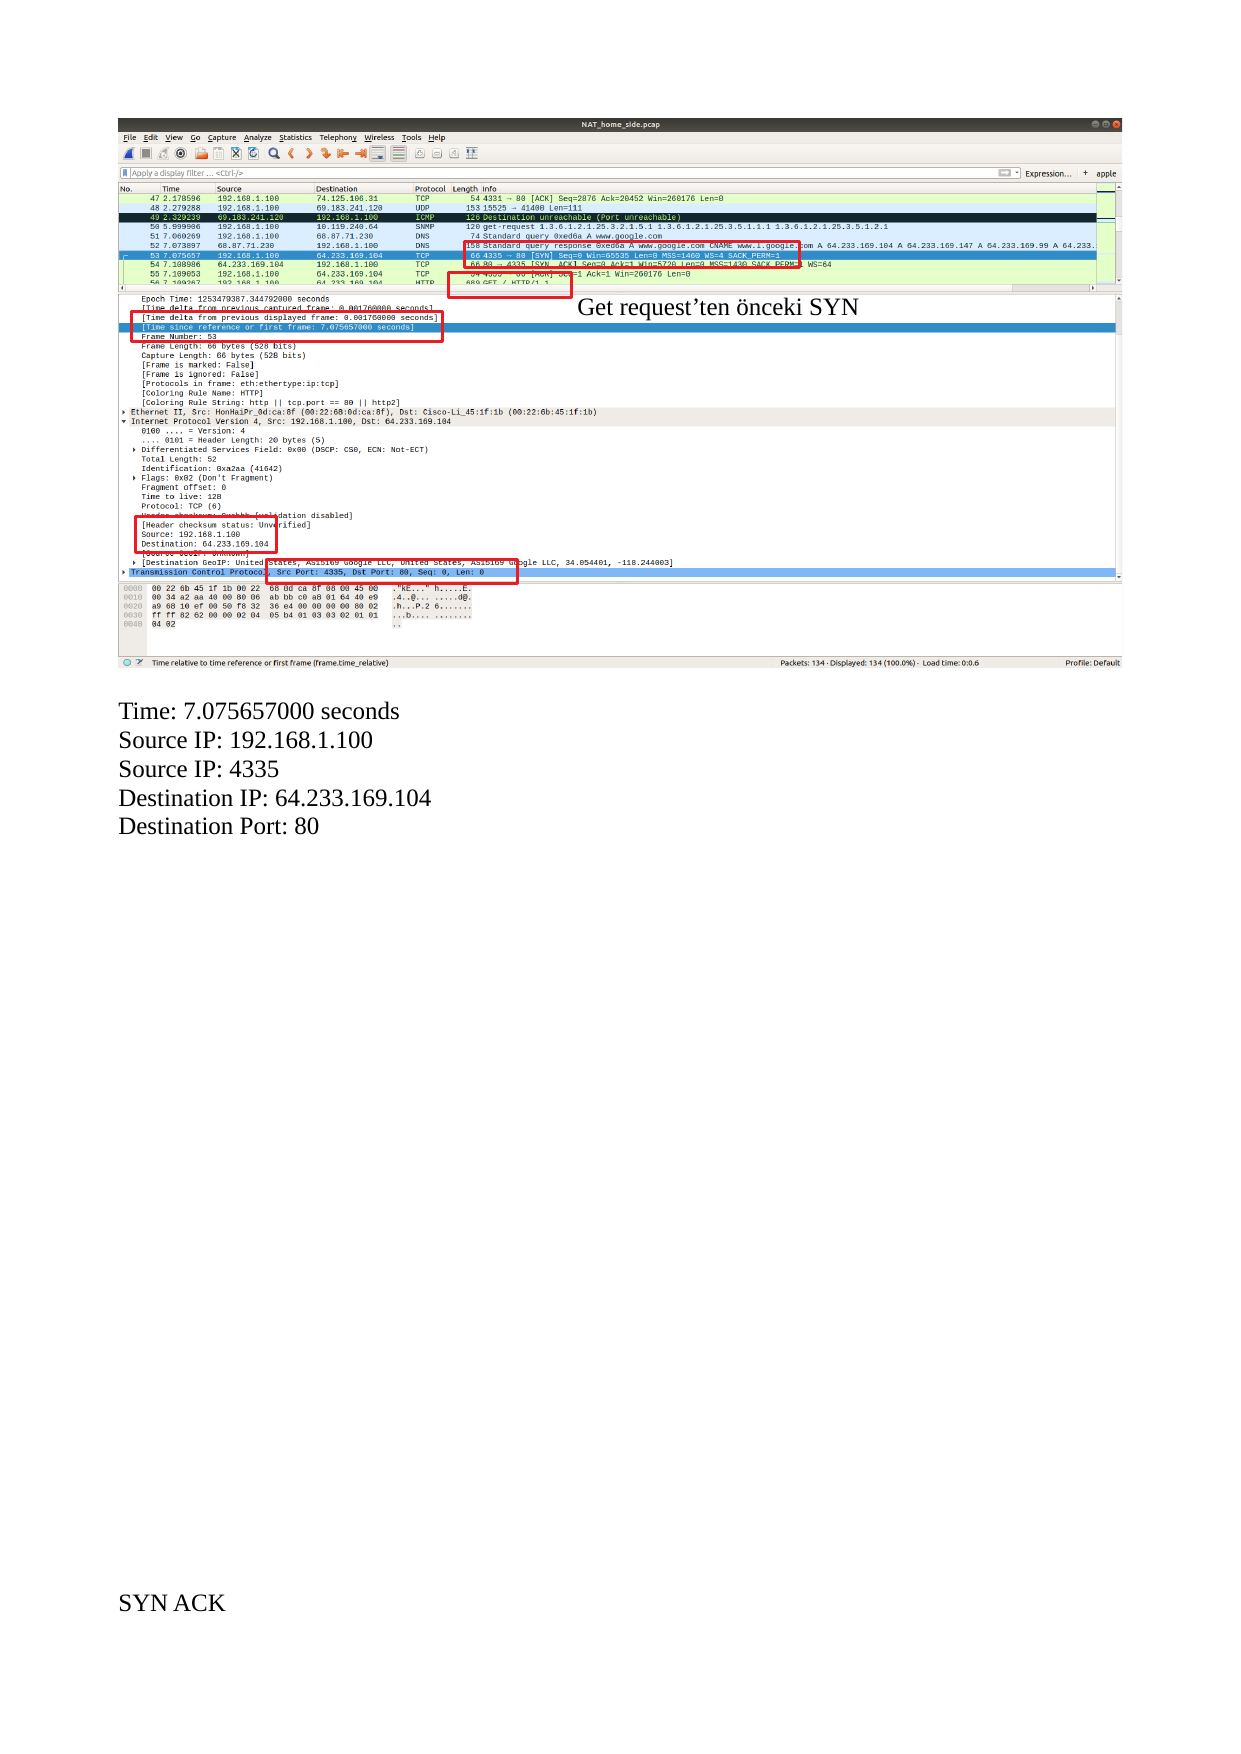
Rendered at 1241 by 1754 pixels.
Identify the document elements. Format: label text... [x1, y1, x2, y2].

picture [118, 118, 1123, 668]
text Destination Port: 80 [118, 811, 1122, 840]
text SYN ACK [118, 1588, 1122, 1616]
text Source IP: 4335 [118, 754, 1122, 783]
text Source IP: 192.168.1.100 [118, 725, 1122, 754]
text Destination IP: 64.233.169.104 [118, 783, 1122, 811]
text Time: 7.075657000 seconds [118, 696, 1122, 725]
